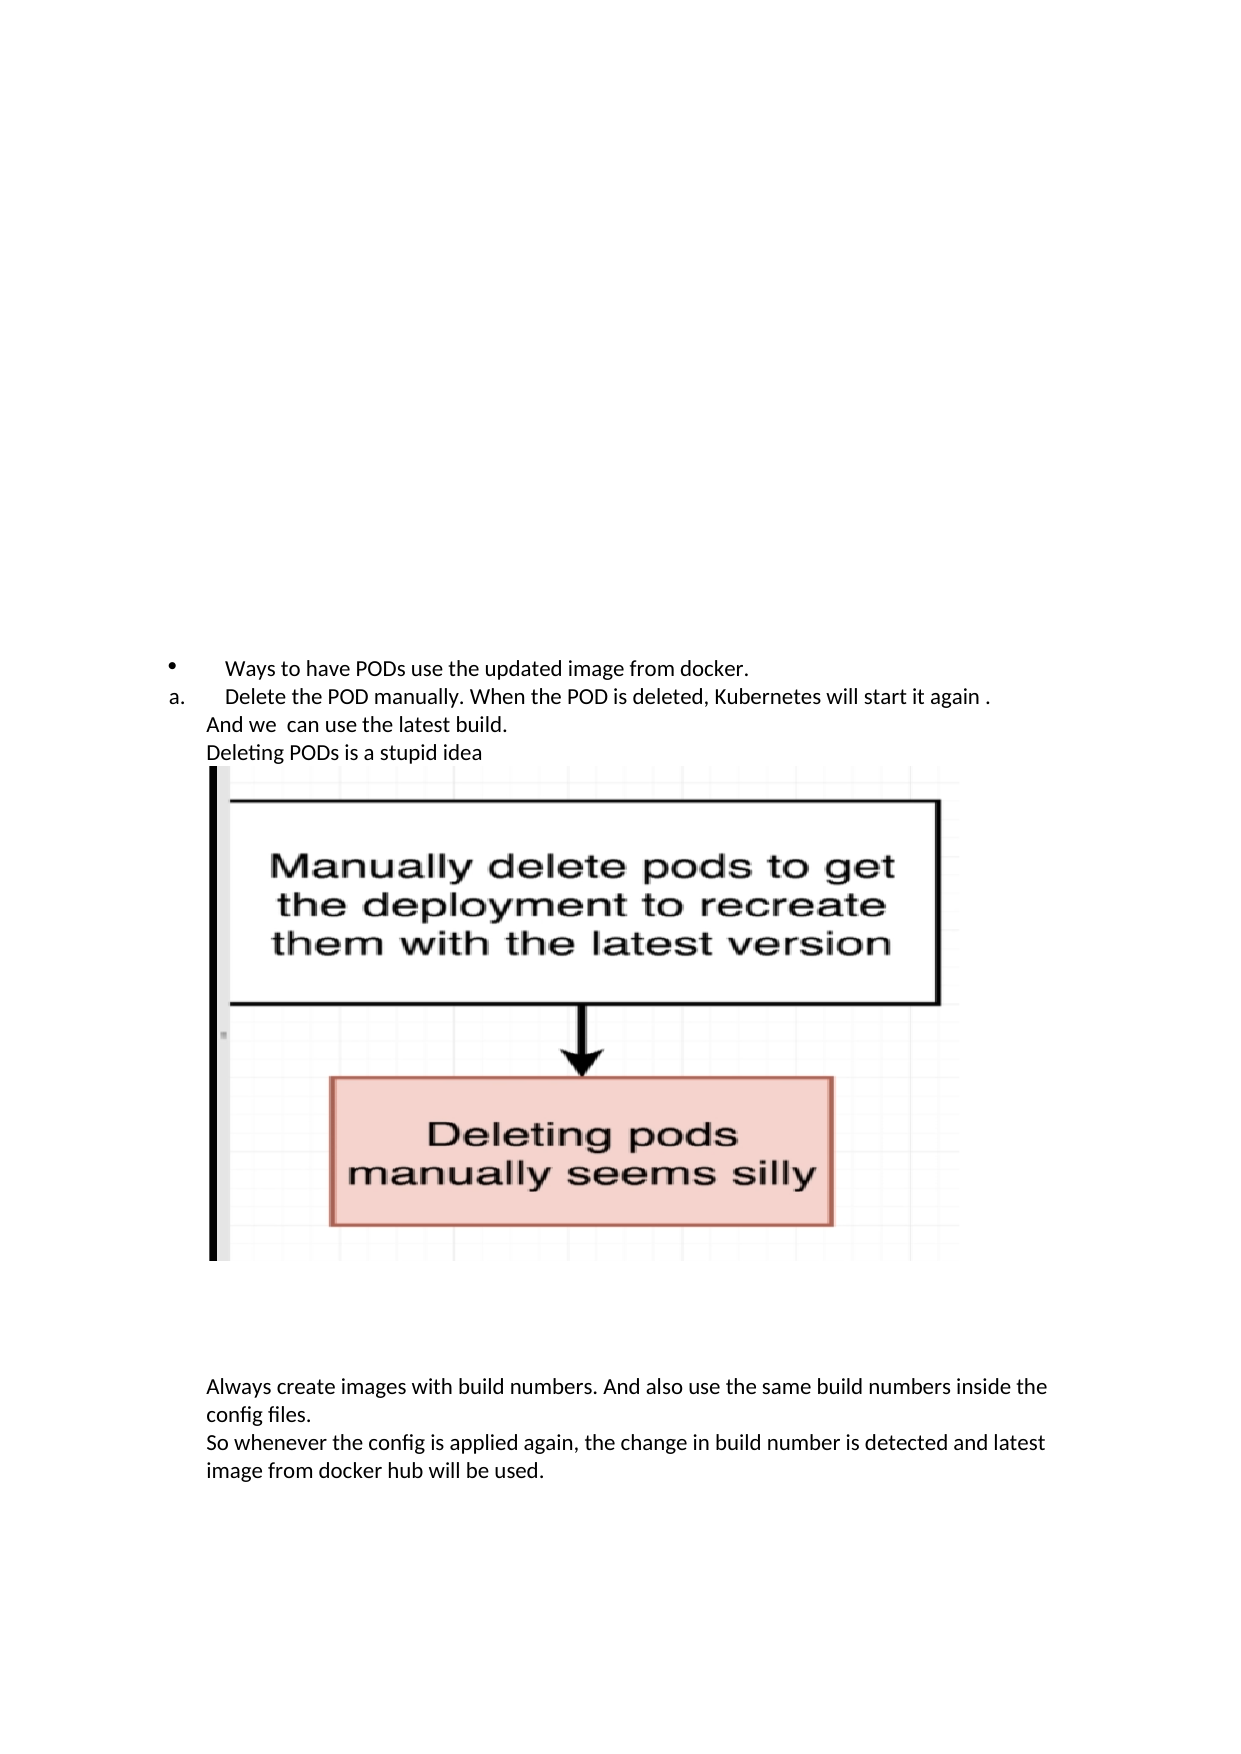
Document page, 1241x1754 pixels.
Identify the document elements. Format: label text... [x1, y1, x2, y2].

list Delete the POD manually. When the POD is deleted, Kubernetes will start it again . [169, 682, 1090, 710]
list Ways to have PODs use the updated image from docker. [169, 654, 1090, 682]
text So whenever the config is applied again, the change in build number is detected and latest image from docker hub will be used. [206, 1428, 1090, 1484]
picture [209, 766, 960, 1261]
text Deleting PODs is a stupid idea [206, 738, 1090, 766]
text And we can use the latest build. [206, 710, 1090, 738]
text Always create images with build numbers. And also use the same build numbers inside the config files. [206, 1372, 1090, 1428]
